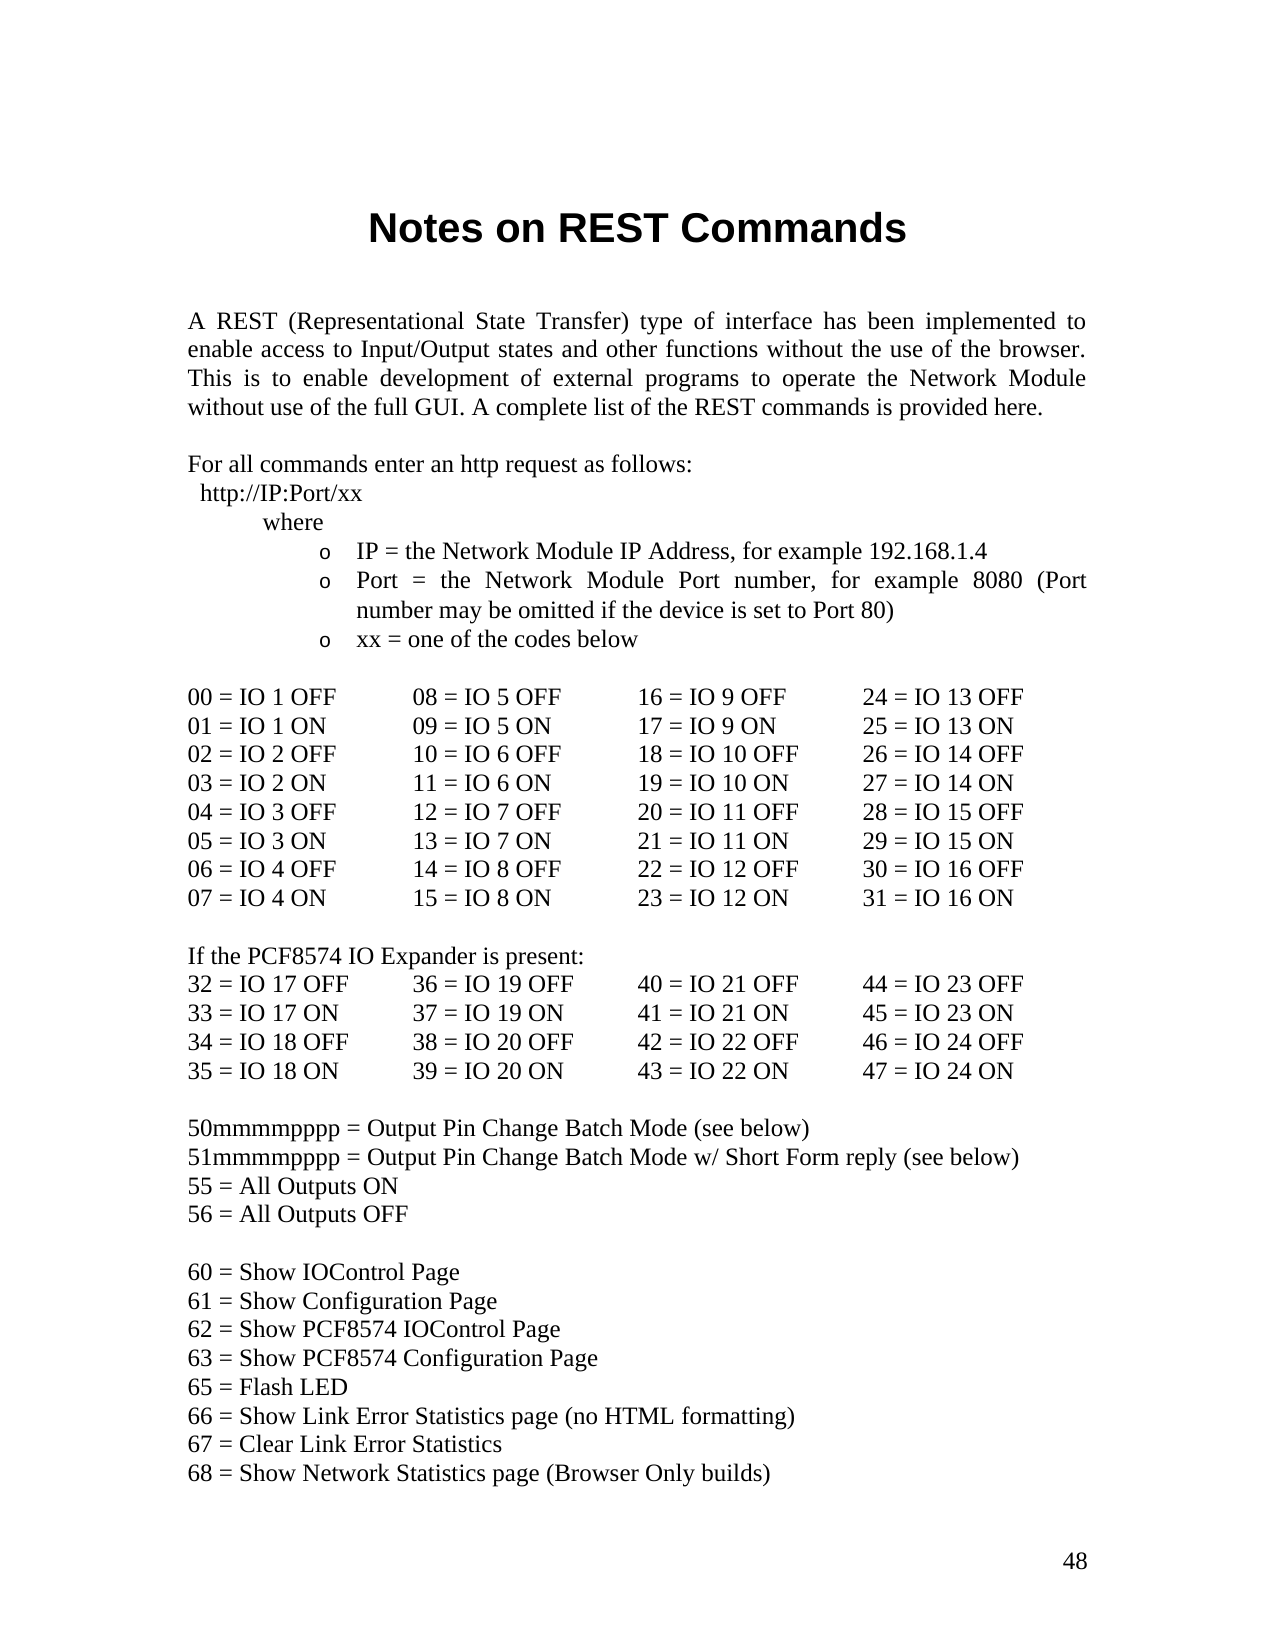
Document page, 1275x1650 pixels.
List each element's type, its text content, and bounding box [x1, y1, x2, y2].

text where [262, 507, 1087, 536]
text 35 = IO 18 ON 39 = IO 20 ON 43 = IO 22 ON 47 = IO 24 ON [187, 1056, 1087, 1084]
text 00 = IO 1 OFF 08 = IO 5 OFF 16 = IO 9 OFF 24 = IO 13 OFF [187, 682, 1087, 711]
text 07 = IO 4 ON 15 = IO 8 ON 23 = IO 12 ON 31 = IO 16 ON [187, 883, 1087, 912]
text 32 = IO 17 OFF 36 = IO 19 OFF 40 = IO 21 OFF 44 = IO 23 OFF [187, 969, 1087, 998]
text 01 = IO 1 ON 09 = IO 5 ON 17 = IO 9 ON 25 = IO 13 ON [187, 711, 1087, 739]
text 60 = Show IOControl Page [187, 1257, 1087, 1286]
list IP = the Network Module IP Address, for example 192.168.1.4 [319, 536, 1087, 565]
text http://IP:Port/xx [187, 478, 1087, 507]
text 02 = IO 2 OFF 10 = IO 6 OFF 18 = IO 10 OFF 26 = IO 14 OFF [187, 739, 1087, 768]
text 67 = Clear Link Error Statistics [187, 1429, 1087, 1458]
text 61 = Show Configuration Page [187, 1286, 1087, 1314]
text If the PCF8574 IO Expander is present: [187, 941, 1087, 969]
subtitle Notes on REST Commands [187, 204, 1087, 252]
list Port = the Network Module Port number, for example 8080 (Port number may be omitted if the device is set to Port 80) [319, 565, 1087, 624]
text 62 = Show PCF8574 IOControl Page [187, 1314, 1087, 1343]
list xx = one of the codes below [319, 624, 1087, 653]
text 66 = Show Link Error Statistics page (no HTML formatting) [187, 1401, 1087, 1429]
text 33 = IO 17 ON 37 = IO 19 ON 41 = IO 21 ON 45 = IO 23 ON [187, 998, 1087, 1027]
text 56 = All Outputs OFF [187, 1199, 1087, 1228]
text 06 = IO 4 OFF 14 = IO 8 OFF 22 = IO 12 OFF 30 = IO 16 OFF [187, 854, 1087, 883]
text A REST (Representational State Transfer) type of interface has been implemented to enable access to Input/Output states and other functions without the use of the browser. This is to enable development of external programs to operate the Network Module without use of the full GUI. A complete list of the REST commands is provided here. [187, 306, 1087, 421]
text 51mmmmpppp = Output Pin Change Batch Mode w/ Short Form reply (see below) [187, 1142, 1087, 1171]
text 04 = IO 3 OFF 12 = IO 7 OFF 20 = IO 11 OFF 28 = IO 15 OFF [187, 797, 1087, 826]
text 03 = IO 2 ON 11 = IO 6 ON 19 = IO 10 ON 27 = IO 14 ON [187, 768, 1087, 797]
text 68 = Show Network Statistics page (Browser Only builds) [187, 1458, 1087, 1487]
text 50mmmmpppp = Output Pin Change Batch Mode (see below) [187, 1113, 1087, 1142]
text For all commands enter an http request as follows: [187, 449, 1087, 478]
text 65 = Flash LED [187, 1372, 1087, 1401]
text 55 = All Outputs ON [187, 1171, 1087, 1199]
text 34 = IO 18 OFF 38 = IO 20 OFF 42 = IO 22 OFF 46 = IO 24 OFF [187, 1027, 1087, 1056]
text 05 = IO 3 ON 13 = IO 7 ON 21 = IO 11 ON 29 = IO 15 ON [187, 826, 1087, 854]
text 63 = Show PCF8574 Configuration Page [187, 1343, 1087, 1372]
